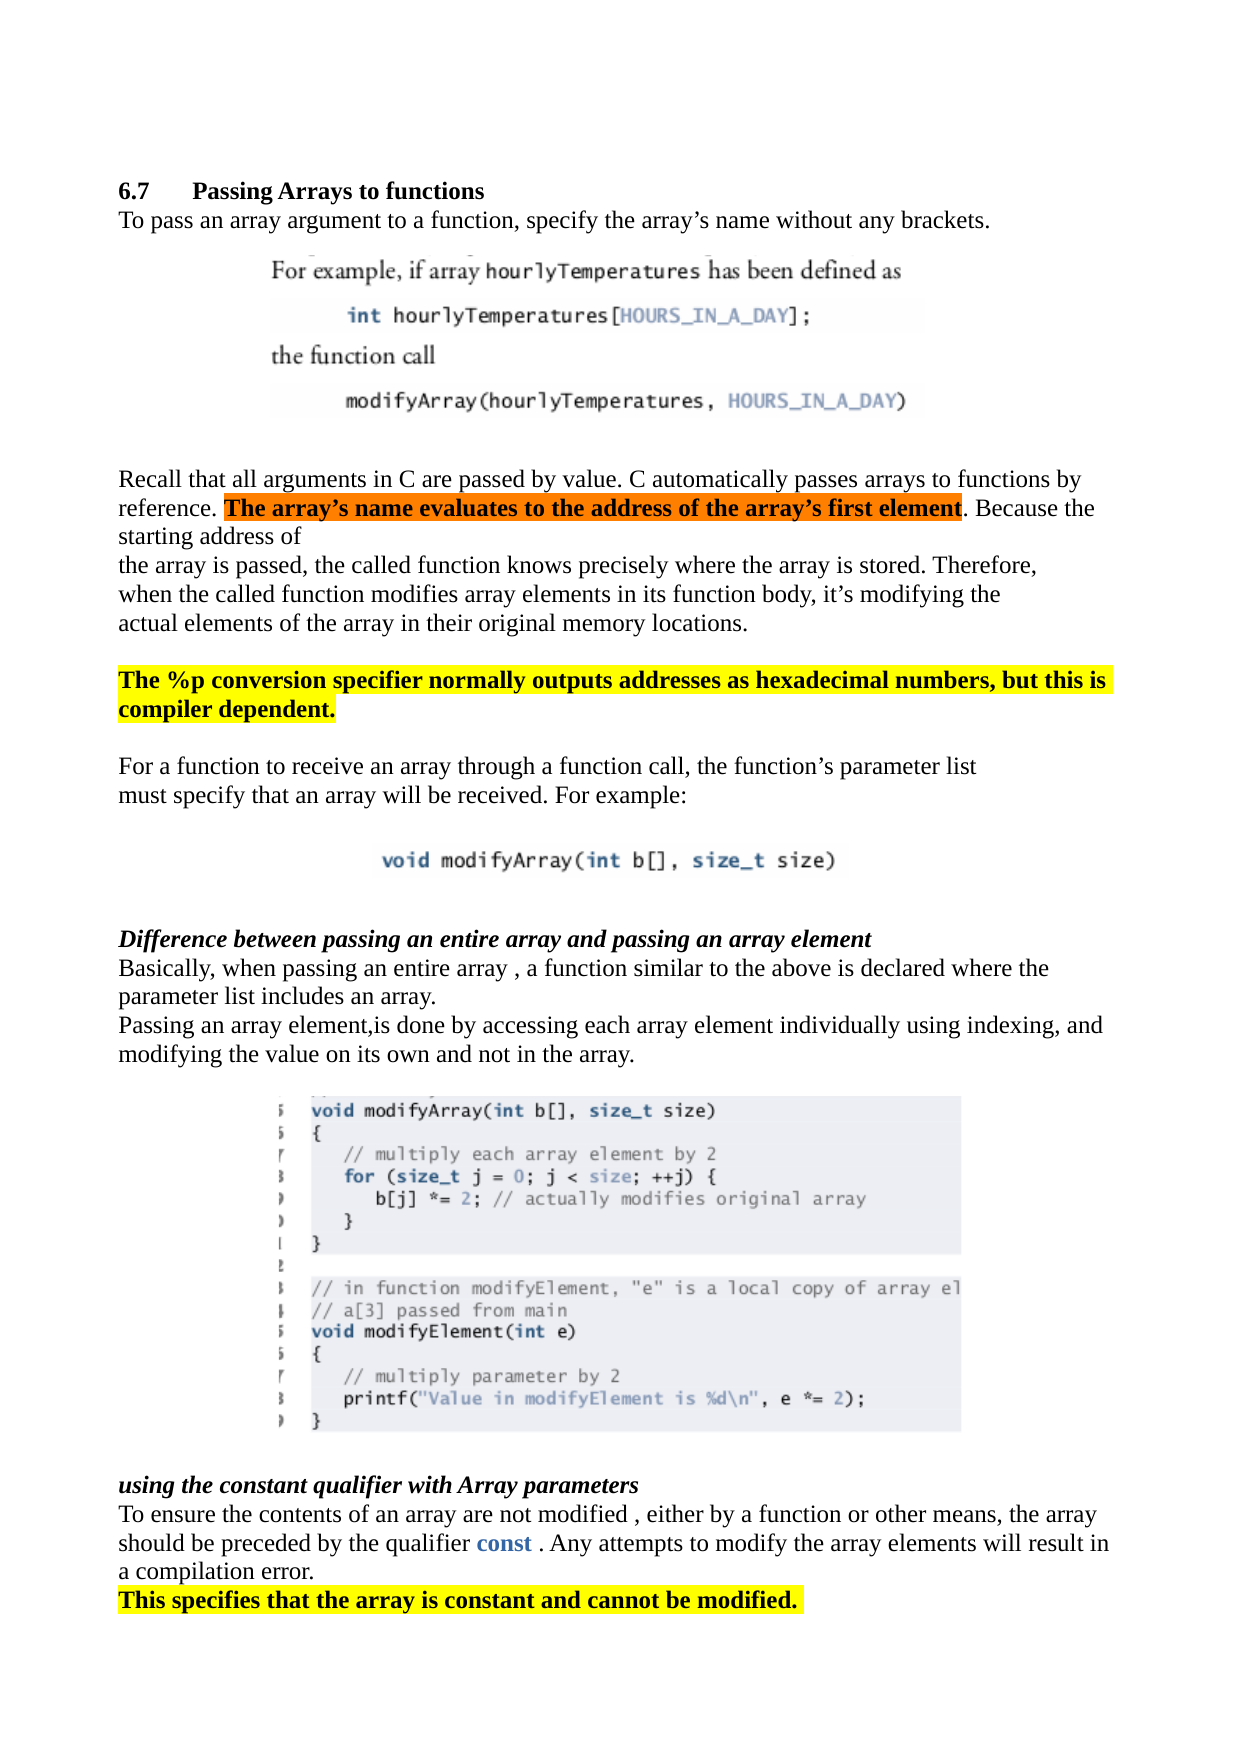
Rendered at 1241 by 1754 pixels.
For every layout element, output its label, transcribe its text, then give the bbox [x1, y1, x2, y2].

text must specify that an array will be received. For example: [118, 780, 1122, 809]
picture [372, 834, 849, 892]
text Difference between passing an entire array and passing an array element [118, 924, 1122, 953]
text Passing an array element,is done by accessing each array element individually using indexing, and modifying the value on its own and not in the array. [118, 1010, 1122, 1068]
text when the called function modifies array elements in its function body, it’s modifying the [118, 579, 1122, 608]
text 6.7 Passing Arrays to functions [118, 176, 1122, 205]
text using the constant qualifier with Array parameters [118, 1470, 1122, 1499]
text Recall that all arguments in C are passed by value. C automatically passes arrays to functions by reference. The array’s name evaluates to the address of the array’s first element. Because the starting address of [118, 464, 1122, 550]
text This specifies that the array is constant and cannot be modified. [118, 1585, 1122, 1614]
text The %p conversion specifier normally outputs addresses as hexadecimal numbers, but this is compiler dependent. [118, 665, 1122, 723]
text actual elements of the array in their original memory locations. [118, 608, 1122, 636]
text For a function to receive an array through a function call, the function’s parameter list [118, 751, 1122, 780]
text the array is passed, the called function knows precisely where the array is stored. Therefore, [118, 550, 1122, 579]
text Basically, when passing an entire array , a function similar to the above is declared where the parameter list includes an array. [118, 953, 1122, 1010]
picture [278, 1096, 962, 1434]
picture [247, 255, 925, 420]
text To ensure the contents of an array are not modified , either by a function or other means, the array should be preceded by the qualifier const . Any attempts to modify the array elements will result in a compilation error. [118, 1499, 1122, 1585]
text To pass an array argument to a function, specify the array’s name without any brackets. [118, 205, 1122, 234]
